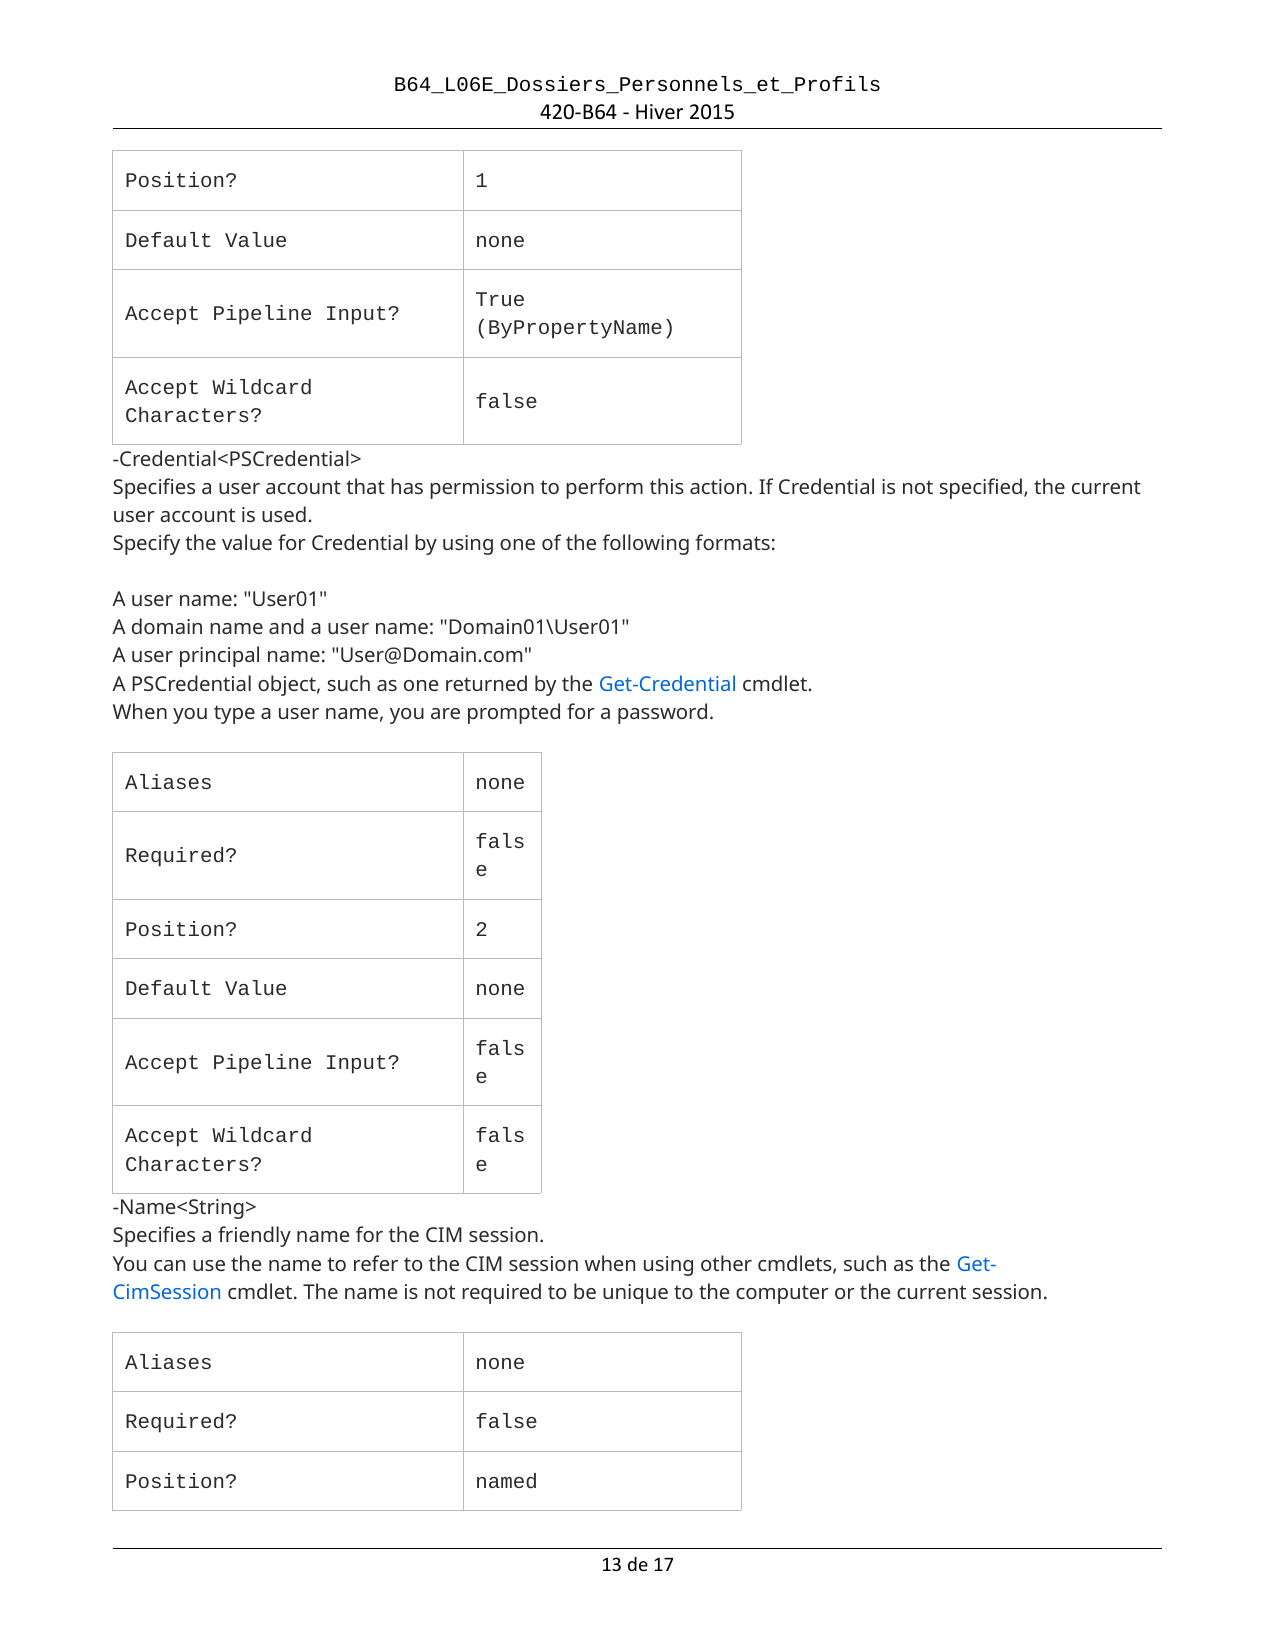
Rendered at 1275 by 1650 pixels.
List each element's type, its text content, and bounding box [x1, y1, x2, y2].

table_header Aliases [113, 753, 463, 811]
table_cell Required? [113, 1392, 463, 1451]
text You can use the name to refer to the CIM session when using other cmdlets, such as the Get-CimSession cmdlet. The name is not required to be unique to the computer or the current session. [112, 1249, 1162, 1305]
table_cell false [464, 1106, 541, 1193]
table_cell false [464, 1019, 541, 1105]
table_cell false [464, 812, 541, 899]
table_cell True (ByPropertyName) [464, 270, 741, 357]
table_cell Position? [113, 1452, 463, 1510]
table_cell named [464, 1452, 741, 1510]
table_cell false [464, 358, 741, 444]
table_cell Accept Wildcard Characters? [113, 358, 463, 444]
text Specify the value for Credential by using one of the following formats: A user name: "User01" A domain name and a user name: "Domain01\User01" A user principal name: "User@Domain.com" A PSCredential object, such as one returned by the Get-Credential cmdlet. [112, 528, 1162, 697]
subtitle -Credential<PSCredential> [112, 444, 1162, 472]
text When you type a user name, you are prompted for a password. [112, 697, 1162, 725]
table_cell 1 [464, 151, 741, 209]
table_header none [464, 753, 541, 811]
text Specifies a user account that has permission to perform this action. If Credential is not specified, the current user account is used. [112, 472, 1162, 528]
subtitle -Name<String> [112, 1193, 1162, 1221]
table_cell 2 [464, 900, 541, 958]
table_cell Required? [113, 812, 463, 899]
table_cell Accept Pipeline Input? [113, 270, 463, 357]
table_cell none [464, 211, 741, 269]
text Specifies a friendly name for the CIM session. [112, 1221, 1162, 1249]
table_cell Position? [113, 900, 463, 958]
table_header none [464, 1333, 741, 1391]
table_cell Accept Wildcard Characters? [113, 1106, 463, 1193]
table_cell false [464, 1392, 741, 1451]
table_cell none [464, 959, 541, 1018]
table_cell Position? [113, 151, 463, 209]
table_header Aliases [113, 1333, 463, 1391]
table_cell Accept Pipeline Input? [113, 1019, 463, 1105]
table_cell Default Value [113, 211, 463, 269]
table_cell Default Value [113, 959, 463, 1018]
